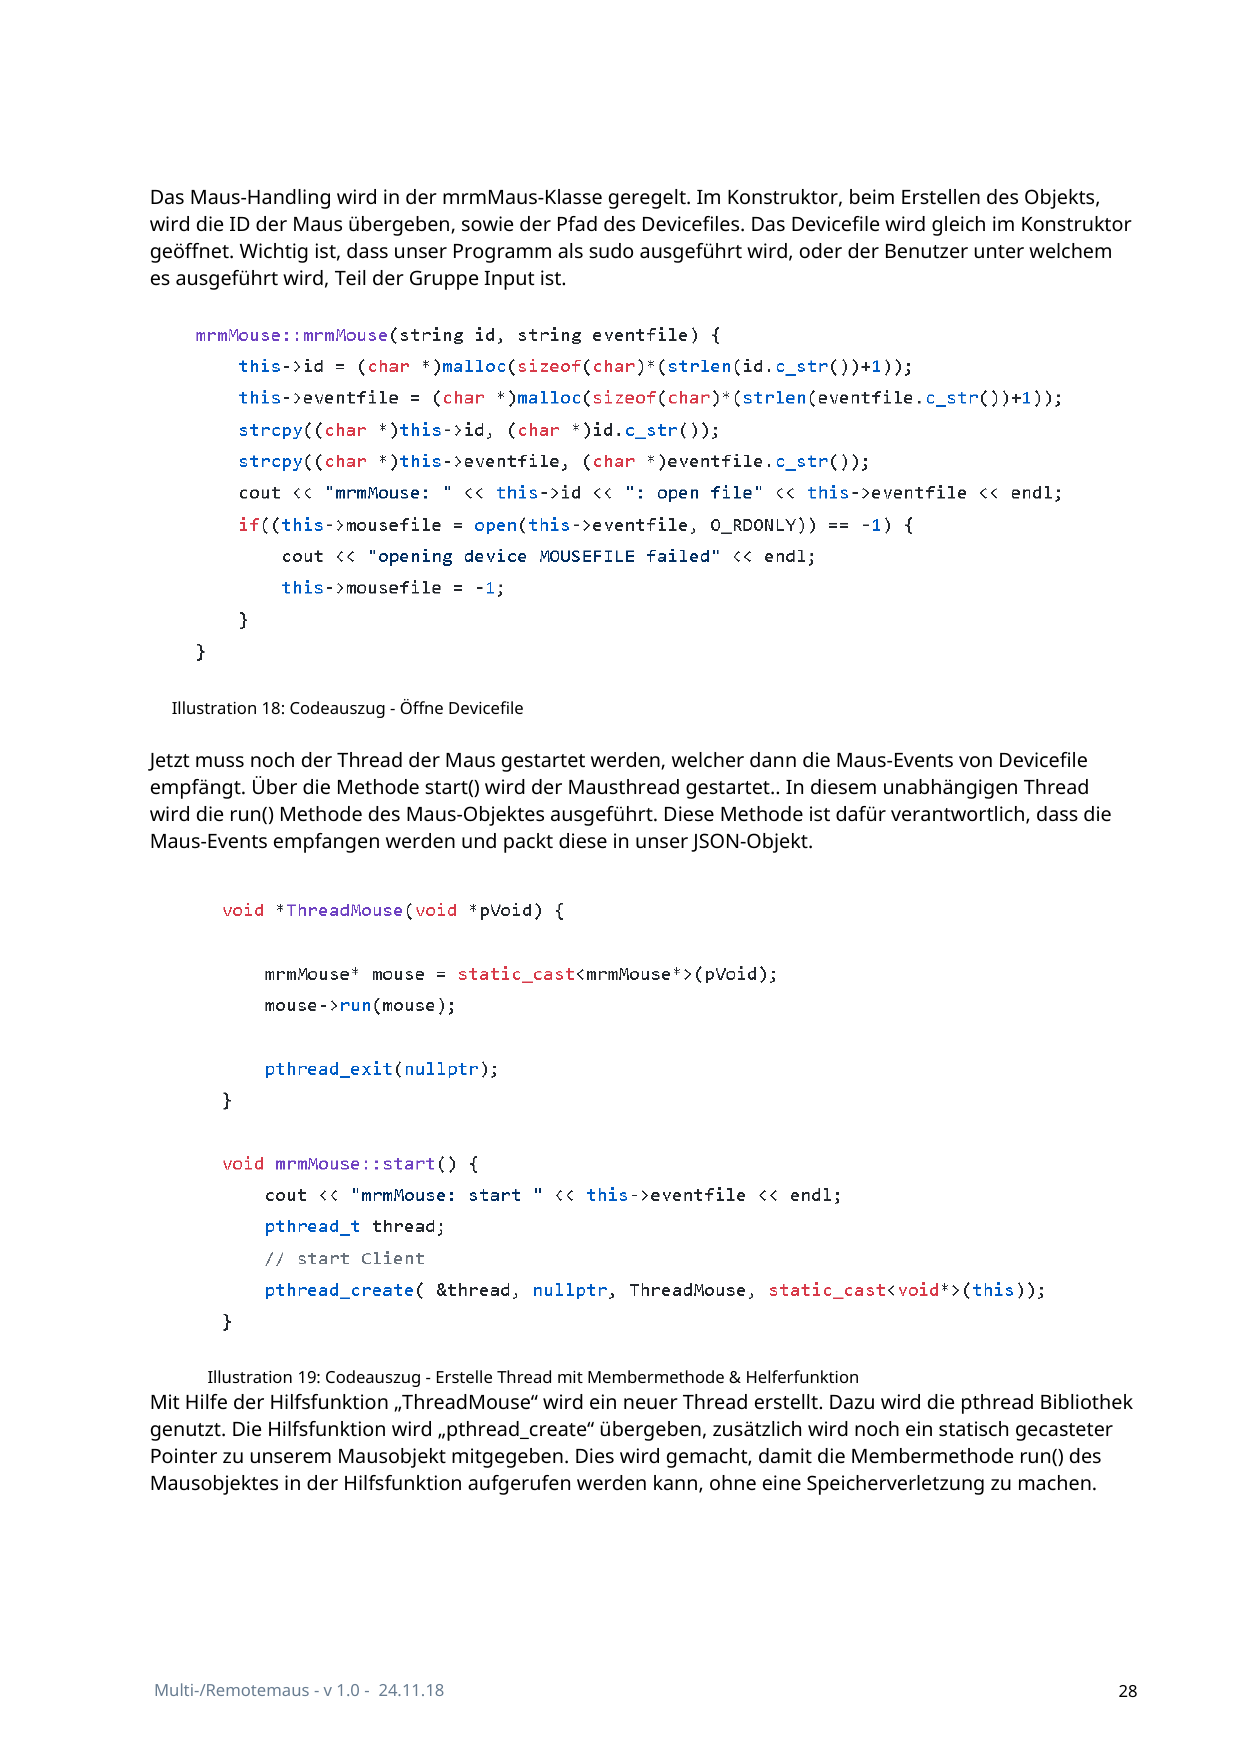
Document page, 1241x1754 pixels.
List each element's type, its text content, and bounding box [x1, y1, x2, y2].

text Das Maus-Handling wird in der mrmMaus-Klasse geregelt. Im Konstruktor, beim Erstellen des Objekts, wird die ID der Maus übergeben, sowie der Pfad des Devicefiles. Das Devicefile wird gleich im Konstruktor geöffnet. Wichtig ist, dass unser Programm als sudo ausgeführt wird, oder der Benutzer unter welchem es ausgeführt wird, Teil der Gruppe Input ist. [149, 183, 1136, 291]
text Mit Hilfe der Hilfsfunktion „ThreadMouse“ wird ein neuer Thread erstellt. Dazu wird die pthread Bibliothek genutzt. Die Hilfsfunktion wird „pthread_create“ übergeben, zusätzlich wird noch ein statisch gecasteter Pointer zu unserem Mausobjekt mitgegeben. Dies wird gemacht, damit die Membermethode run() des Mausobjektes in der Hilfsfunktion aufgerufen werden kann, ohne eine Speicherverletzung zu machen. [149, 1121, 1136, 1496]
text Jetzt muss noch der Thread der Maus gestartet werden, welcher dann die Maus-Events von Devicefile empfängt. Über die Methode start() wird der Mausthread gestartet.. In diesem unabhängigen Thread wird die run() Methode des Maus-Objektes ausgeführt. Diese Methode ist dafür verantwortlich, dass die Maus-Events empfangen werden und packt diese in unser JSON-Objekt. [149, 746, 1136, 854]
picture [171, 318, 1114, 697]
text Illustration 19: Codeauszug - Erstelle Thread mit Membermethode & Helferfunktion [207, 1366, 1078, 1388]
picture [207, 896, 1078, 1366]
text Illustration 18: Codeauszug - Öffne Devicefile [172, 697, 1113, 719]
